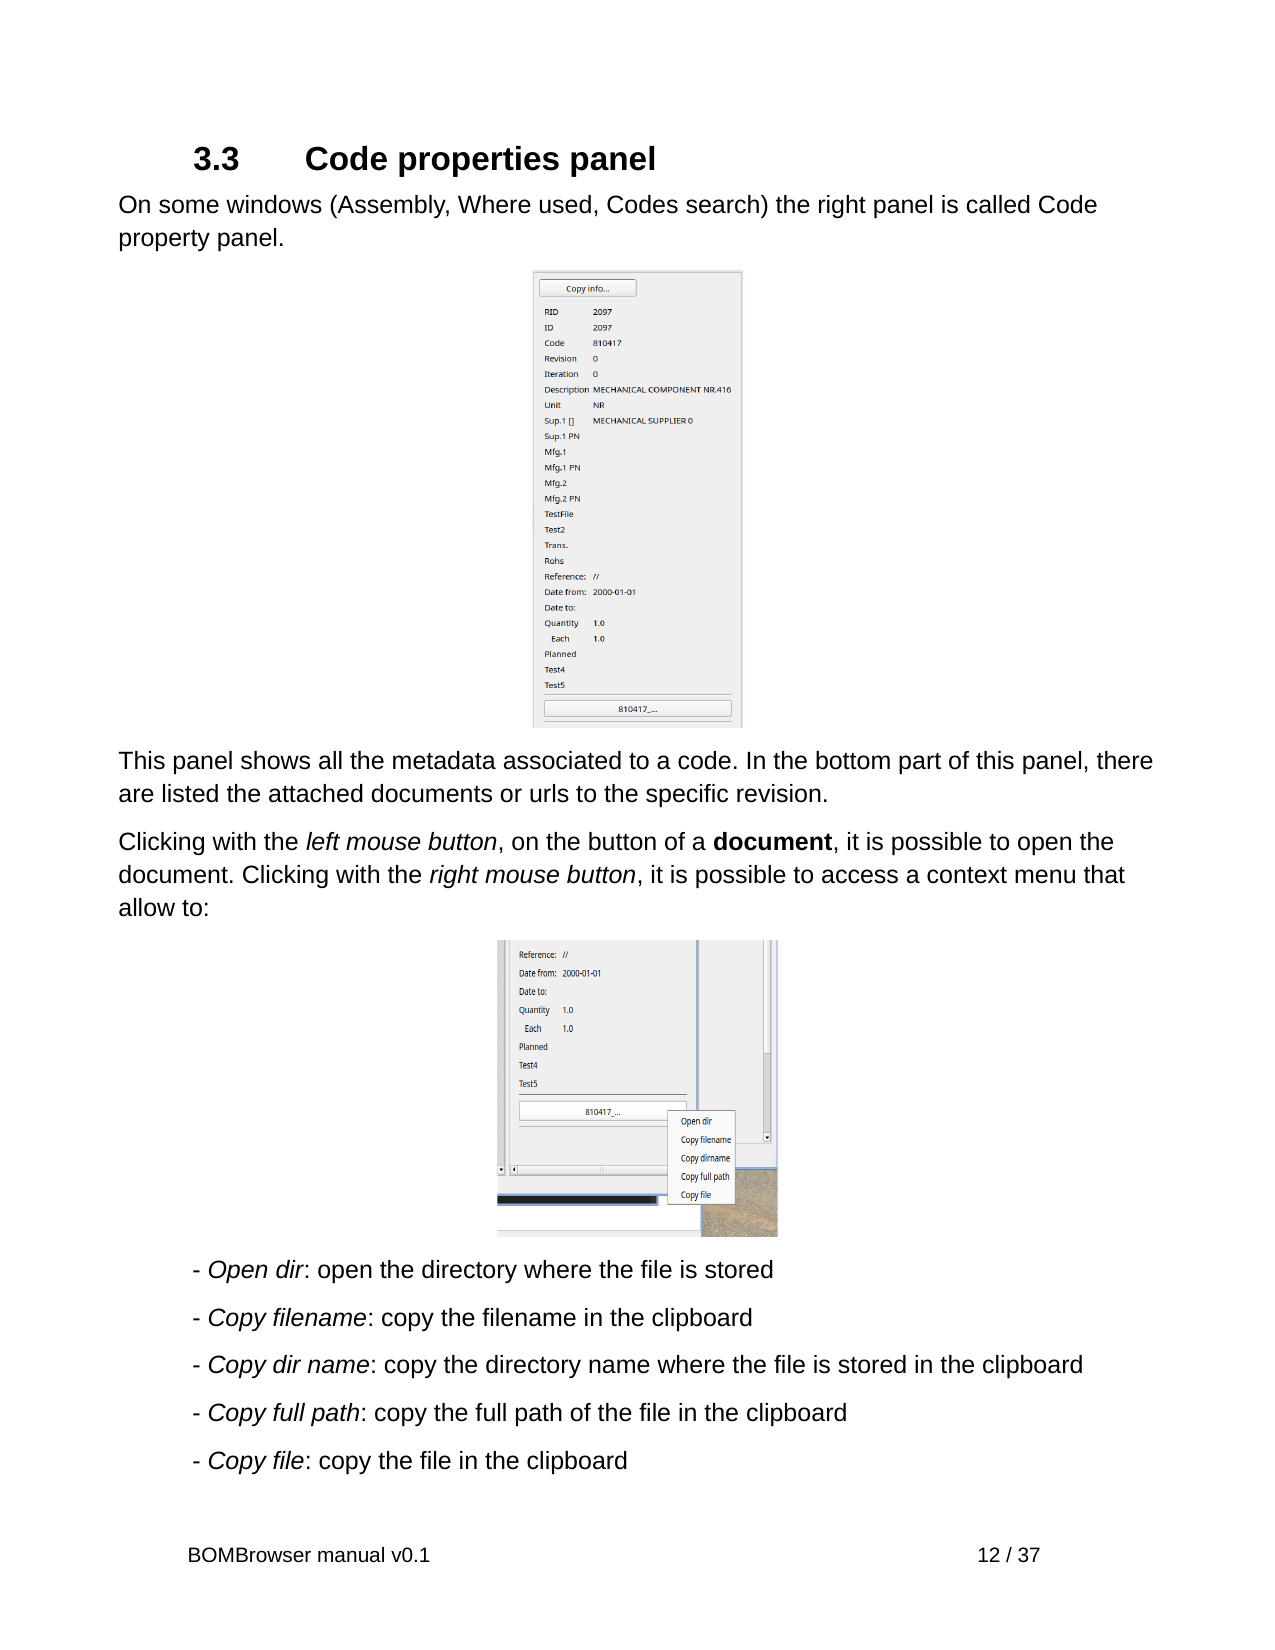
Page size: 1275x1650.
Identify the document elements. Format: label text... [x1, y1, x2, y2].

picture [559, 1105, 617, 1237]
text - Copy filename: copy the filename in the clipboard [192, 1303, 1157, 1332]
text - Copy full path: copy the full path of the file in the clipboard [192, 1398, 1157, 1427]
text On some windows (Assembly, Where used, Codes search) the right panel is called Code property panel. [118, 190, 1157, 252]
text Clicking with the left mouse button, on the button of a document, it is possible to open the document. Clicking with the right mouse button, it is possible to access a context menu that allow to: [118, 827, 1157, 922]
text - Open dir: open the directory where the file is stored [192, 1255, 1157, 1284]
text - Copy dir name: copy the directory name where the file is stored in the clipboard [192, 1350, 1157, 1379]
subtitle Code properties panel [193, 139, 1157, 177]
picture [532, 270, 743, 728]
text This panel shows all the metadata associated to a code. In the bottom part of this panel, there are listed the attached documents or urls to the specific revision. [118, 746, 1157, 808]
text - Copy file: copy the file in the clipboard [192, 1446, 1157, 1474]
